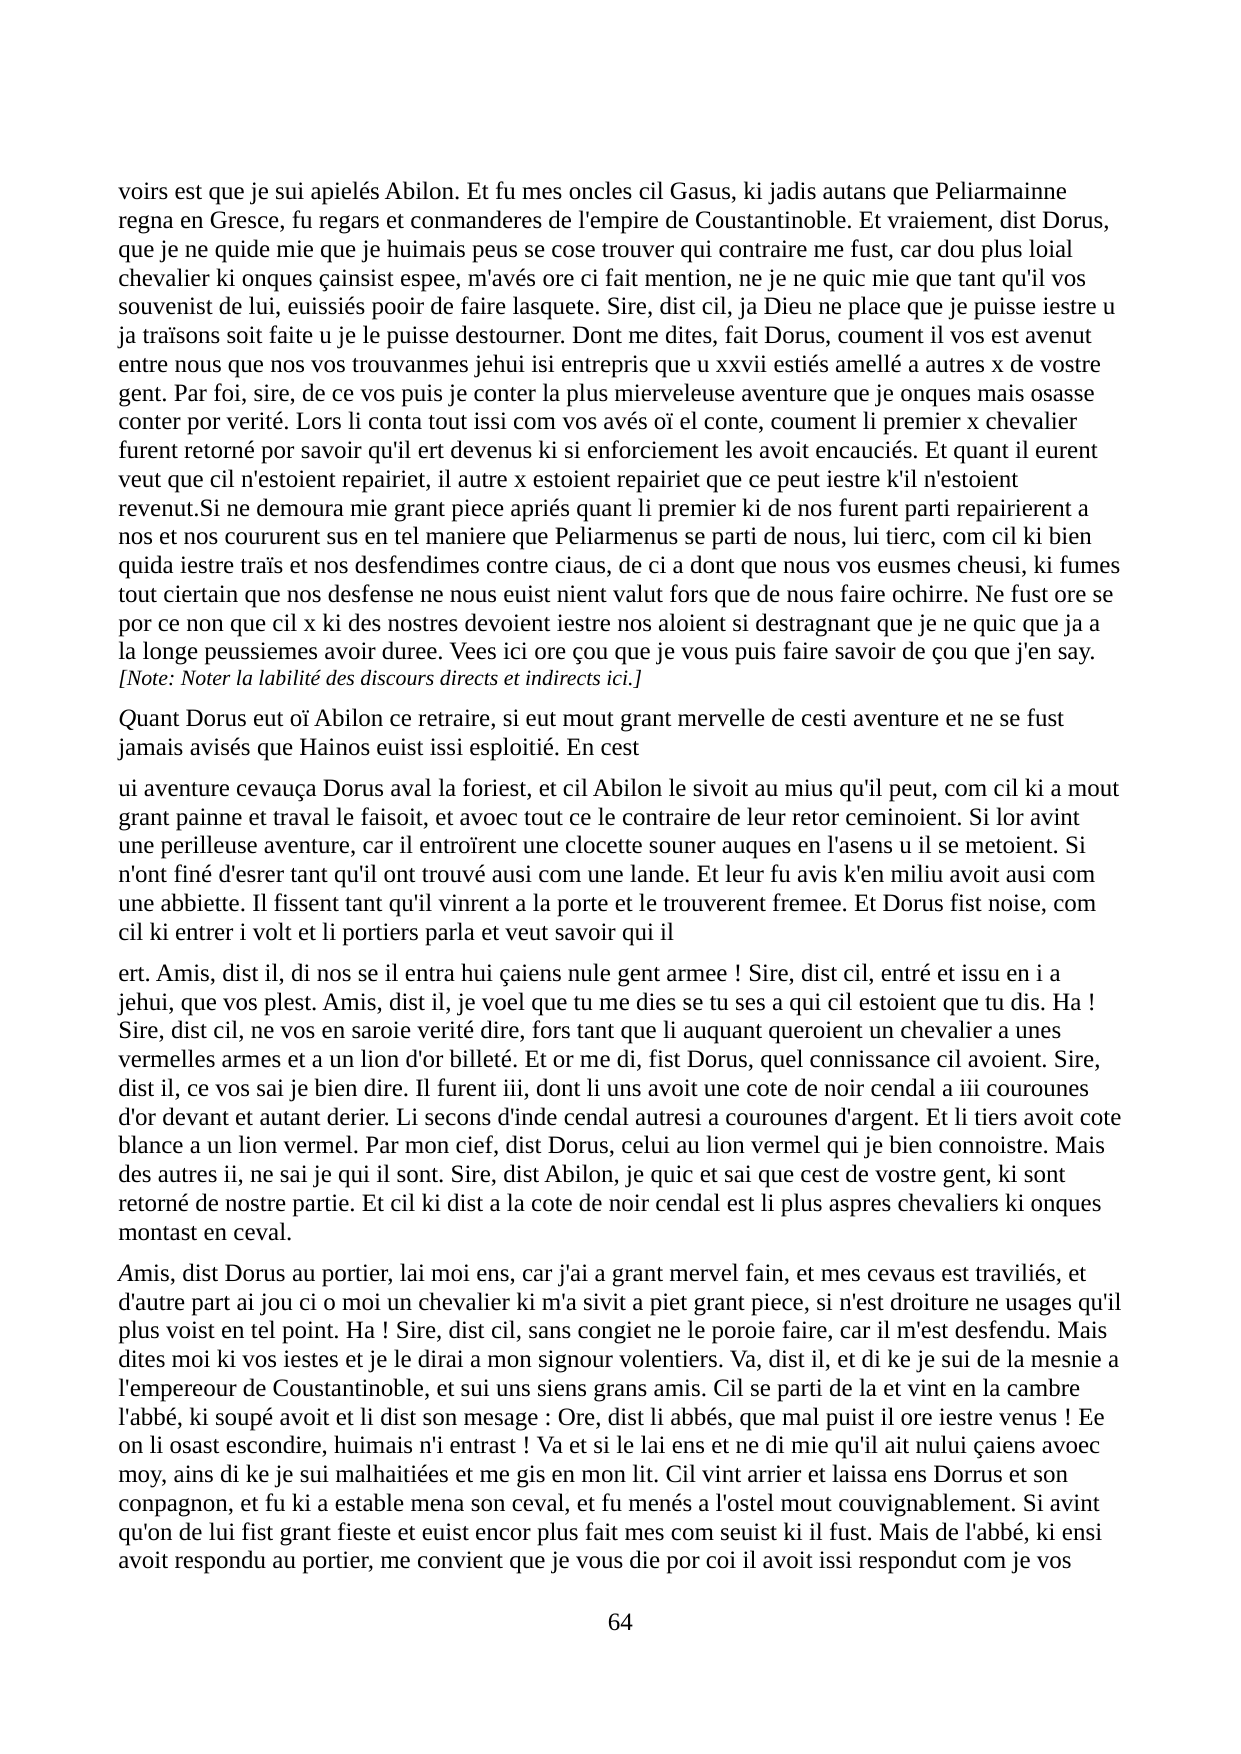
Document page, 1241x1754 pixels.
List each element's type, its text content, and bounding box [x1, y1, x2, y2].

text ui aventure cevauça Dorus aval la foriest, et cil Abilon le sivoit au mius qu'il peut, com cil ki a mout grant painne et traval le faisoit, et avoec tout ce le contraire de leur retor ceminoient. Si lor avint une perilleuse aventure, car il entroïrent une clocette souner auques en l'asens u il se metoient. Si n'ont finé d'esrer tant qu'il ont trouvé ausi com une lande. Et leur fu avis k'en miliu avoit ausi com une abbiette. Il fissent tant qu'il vinrent a la porte et le trouverent fremee. Et Dorus fist noise, com cil ki entrer i volt et li portiers parla et veut savoir qui il [118, 600, 1122, 773]
text qui celui entendi, li seut mervelle grant gré de cestui siervice et ne veut iluec ariester, et se mist ausi com au retour, issi com il quidoit iestre venus. Mais il n'eut mie mout alé quant il en fist le contraire, et en ce le sivoit cil a piet qui il enquist son non et en apriés de son linage.Sire, dist cil voirs est que je sui apielés Abilon. Et fu mes oncles cil Gasus, ki jadis autans que Peliarmainne regna en Gresce, fu regars et conmanderes de l'empire de Coustantinoble. Et vraiement, dist Dorus, que je ne quide mie que je huimais peus se cose trouver qui contraire me fust, car dou plus loial chevalier ki onques çainsist espee, m'avés ore ci fait mention, ne je ne quic mie que tant qu'il vos souvenist de lui, euissiés pooir de faire lasquete. Sire, dist cil, ja Dieu ne place que je puisse iestre u ja traïsons soit faite u je le puisse destourner. Dont me dites, fait Dorus, coument il vos est avenut entre nous que nos vos trouvanmes jehui isi entrepris que u xxvii estiés amellé a autres x de vostre gent. Par foi, sire, de ce vos puis je conter la plus mierveleuse aventure que je onques mais osasse conter por verité. Lors li conta tout issi com vos avés oï el conte, coument li premier x chevalier furent retorné por savoir qu'il ert devenus ki si enforciement les avoit encauciés. Et quant il eurent veut que cil n'estoient repairiet, il autre x estoient repairiet que ce peut iestre k'il n'estoient revenut.Si ne demoura mie grant piece apriés quant li premier ki de nos furent parti repairierent a nos et nos coururent sus en tel maniere que Peliarmenus se parti de nous, lui tierc, com cil ki bien quida iestre traïs et nos desfendimes contre ciaus, de ci a dont que nous vos eusmes cheusi, ki fumes tout ciertain que nos desfense ne nous euist nient valut fors que de nous faire ochirre. Ne fust ore se por ce non que cil x ki des nostres devoient iestre nos aloient si destragnant que je ne quic que ja a la longe peussiemes avoir duree. Vees ici ore çou que je vous puis faire savoir de çou que j'en say. [Note: Noter la labilité des discours directs et indirects ici.] [118, 176, 1122, 518]
text Amis, dist Dorus au portier, lai moi ens, car j'ai a grant mervel fain, et mes cevaus est traviliés, et d'autre part ai jou ci o moi un chevalier ki m'a sivit a piet grant piece, si n'est droiture ne usages qu'il plus voist en tel point. Ha ! Sire, dist cil, sans congiet ne le poroie faire, car il m'est desfendu. Mais dites moi ki vos iestes et je le dirai a mon signour volentiers. Va, dist il, et di ke je sui de la mesnie a l'empereour de Coustantinoble, et sui uns siens grans amis. Cil se parti de la et vint en la cambre l'abbé, ki soupé avoit et li dist son mesage : Ore, dist li abbés, que mal puist il ore iestre venus ! Ee on li osast escondire, huimais n'i entrast ! Va et si le lai ens et ne di mie qu'il ait nului çaiens avoec moy, ains di ke je sui malhaitiées et me gis en mon lit. Cil vint arrier et laissa ens Dorrus et son conpagnon, et fu ki a estable mena son ceval, et fu menés a l'ostel mout couvignablement. Si avint qu'on de lui fist grant fieste et euist encor plus fait mes com seuist ki il fust. Mais de l'abbé, ki ensi avoit respondu au portier, me convient que je vous die por coi il avoit issi respondut com je vos avoie dit. Verités fu que cil abbés iert de l'ordene Saint Benoit, uns grans gentius hom qui avoit esté estrais de ciaus ki destruit avoient esté por l'empereris, ausi com dit est devant. Dont il avint qu'ausi com aventure avint que Peliarmenus et si doi chevalier estoient avoec dant abbé, ausi com par grant amisté qu'il li veut faire, de coi il avint ce que vos porrés oïr. Car Peliarmenus veut savoir qu'il cil estoient qui a tel eure furent laiens enbatu. Si dist a l'un de ses chevaliers : Il vos couvient savoir qui cil sont dont nous avons entendut lor venue chaiens. Li uns se dreça et prist un des siergans [118, 1085, 1122, 1574]
text Quant Dorus eut oï Abilon ce retraire, si eut mout grant mervelle de cesti aventure et ne se fust jamais avisés que Hainos euist issi esploitié. En cest [118, 530, 1122, 588]
text ert. Amis, dist il, di nos se il entra hui çaiens nule gent armee ! Sire, dist cil, entré et issu en i a jehui, que vos plest. Amis, dist il, je voel que tu me dies se tu ses a qui cil estoient que tu dis. Ha ! Sire, dist cil, ne vos en saroie verité dire, fors tant que li auquant queroient un chevalier a unes vermelles armes et a un lion d'or billeté. Et or me di, fist Dorus, quel connissance cil avoient. Sire, dist il, ce vos sai je bien dire. Il furent iii, dont li uns avoit une cote de noir cendal a iii courounes d'or devant et autant derier. Li secons d'inde cendal autresi a courounes d'argent. Et li tiers avoit cote blance a un lion vermel. Par mon cief, dist Dorus, celui au lion vermel qui je bien connoistre. Mais des autres ii, ne sai je qui il sont. Sire, dist Abilon, je quic et sai que cest de vostre gent, ki sont retorné de nostre partie. Et cil ki dist a la cote de noir cendal est li plus aspres chevaliers ki onques montast en ceval. [118, 785, 1122, 1073]
